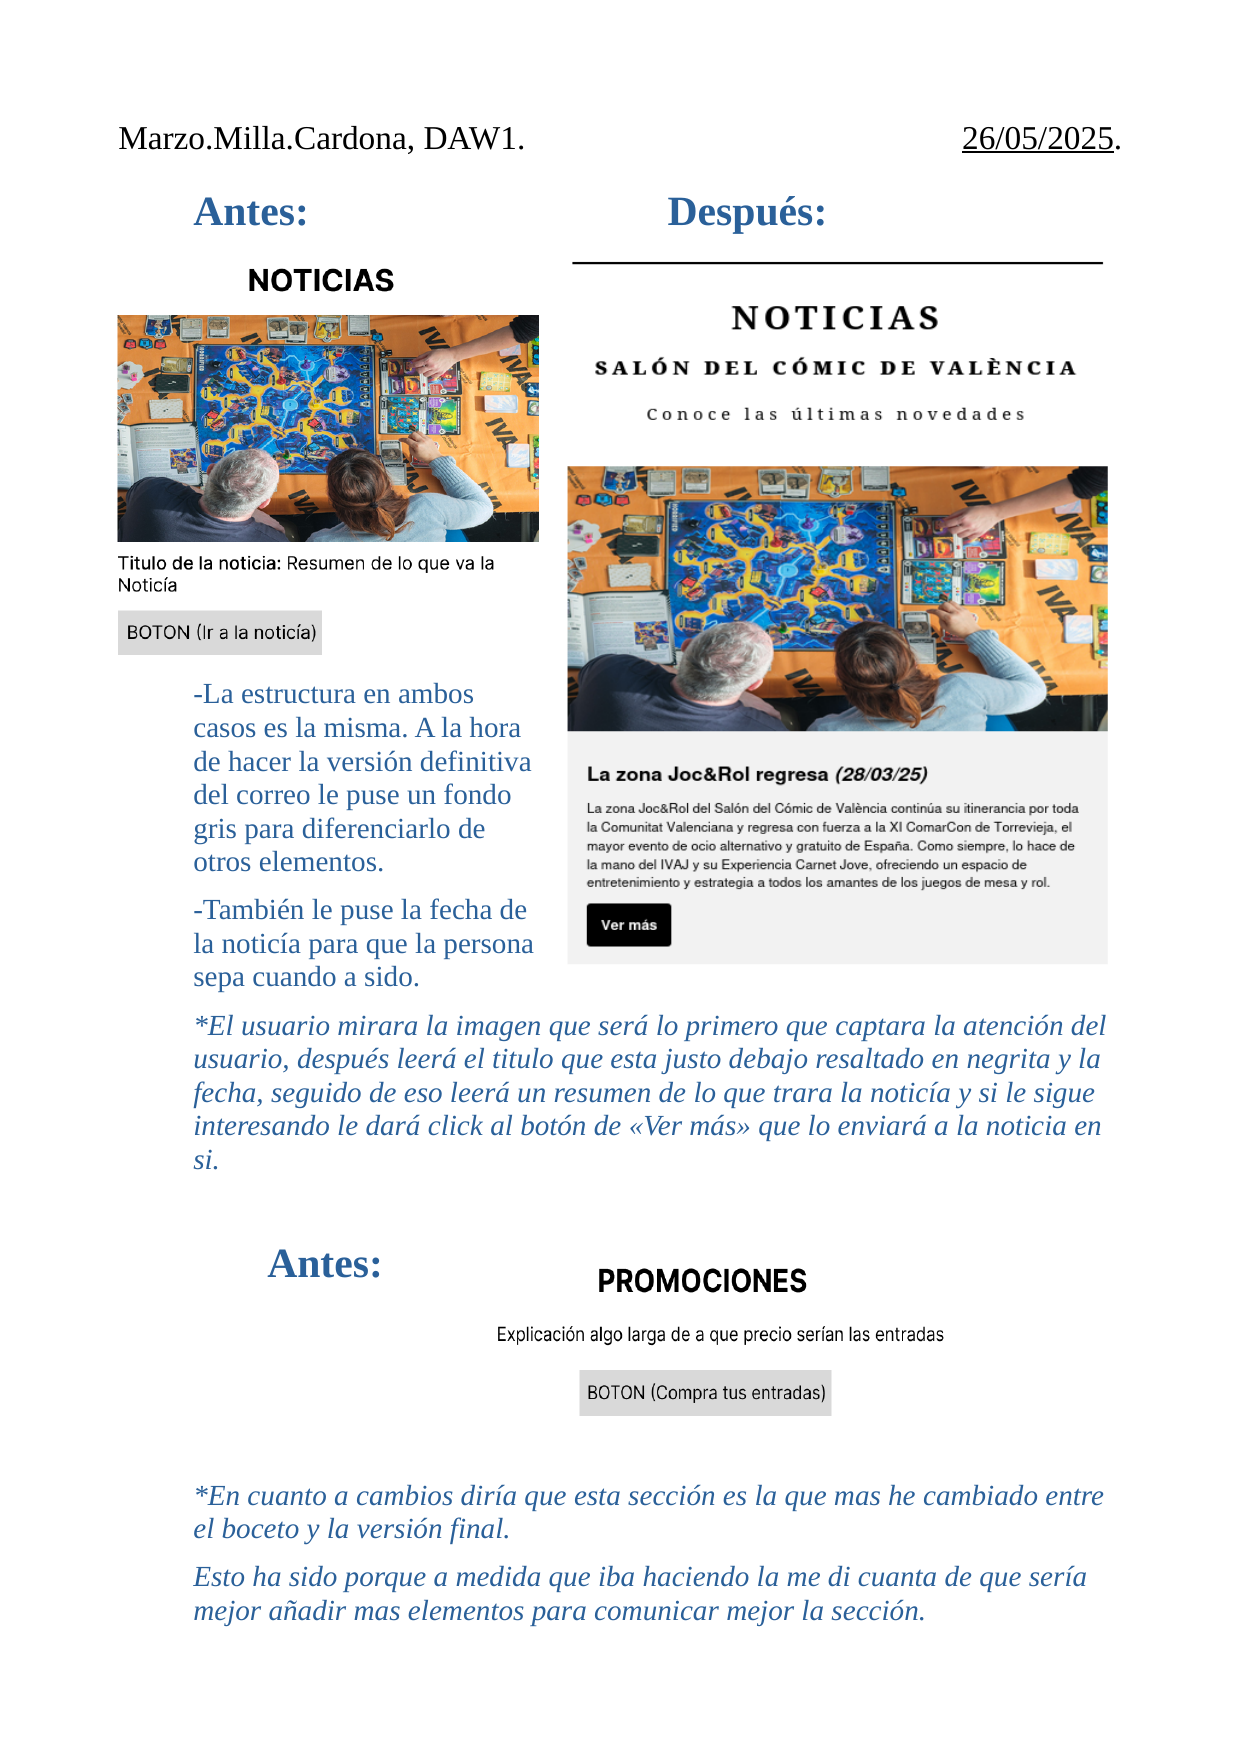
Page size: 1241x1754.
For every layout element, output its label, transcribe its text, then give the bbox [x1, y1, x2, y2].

text Antes: Después: [193, 186, 1122, 234]
picture [101, 347, 543, 605]
text -La estructura en ambos casos es la misma. A la hora de hacer la versión definitiva del correo le puse un fondo gris para diferenciarlo de otros elementos. [193, 248, 1122, 878]
picture [411, 1384, 978, 1434]
text Esto ha sido porque a medida que iba haciendo la me di cuanta de que sería mejor añadir mas elementos para comunicar mejor la sección. [193, 1559, 1122, 1627]
text *En cuanto a cambios diría que esta sección es la que mas he cambiado entre el boceto y la versión final. [193, 1478, 1122, 1545]
text *El usuario mirara la imagen que será lo primero que captara la atención del usuario, después leerá el titulo que esta justo debajo resaltado en negrita y la fecha, seguido de eso leerá un resumen de lo que trara la noticía y si le sigue interesando le dará click al botón de «Ver más» que lo enviará a la noticia en si. [193, 1008, 1122, 1175]
text Antes: [193, 1238, 1122, 1463]
picture [552, 251, 1125, 983]
text -También le puse la fecha de la noticía para que la persona sepa cuando a sido. [193, 892, 1122, 993]
